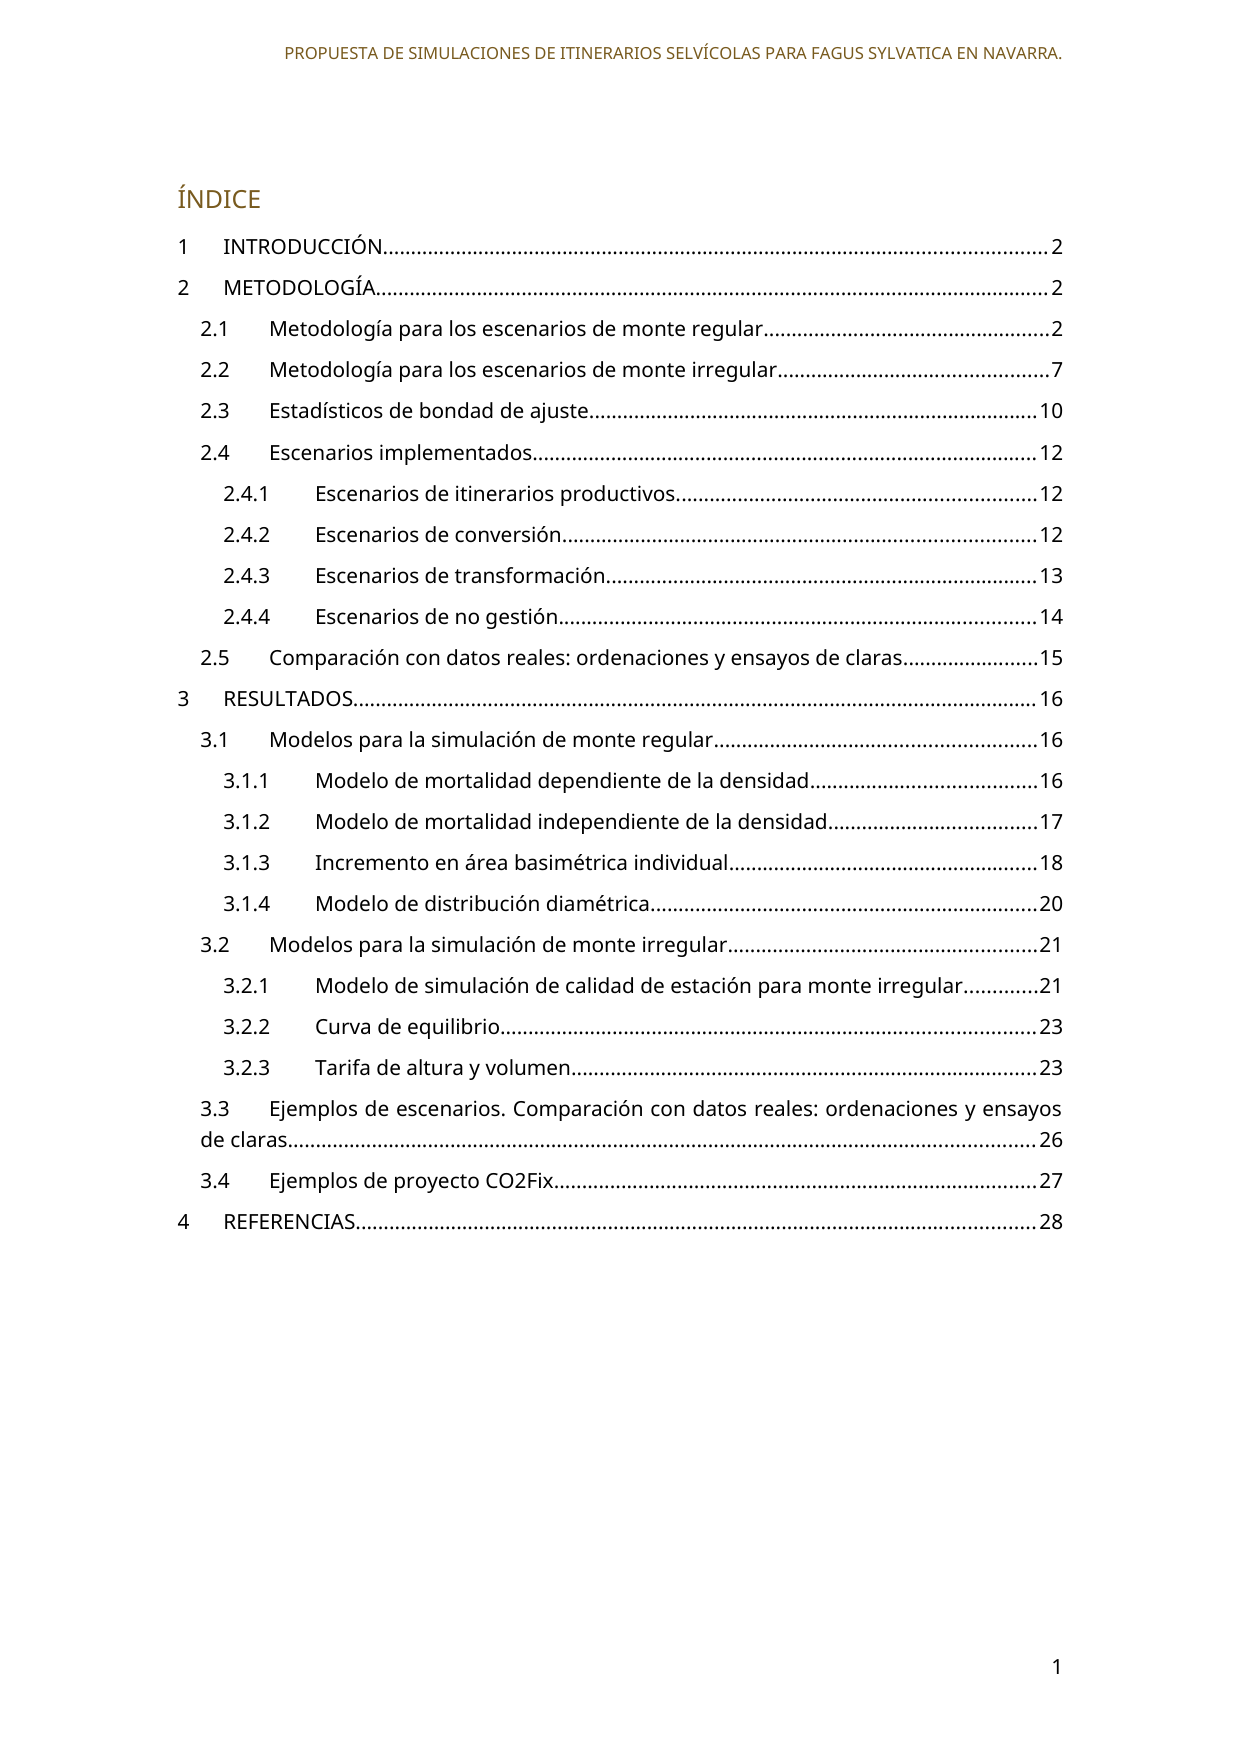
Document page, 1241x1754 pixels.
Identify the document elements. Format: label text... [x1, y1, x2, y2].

text 3.2.3 Tarifa de altura y volumen 23 [223, 1053, 1063, 1082]
text 4 REFERENCIAS 28 [177, 1207, 1063, 1235]
text 3.2 Modelos para la simulación de monte irregular 21 [200, 930, 1063, 958]
text 3.4 Ejemplos de proyecto CO2Fix 27 [200, 1166, 1063, 1194]
text 3.2.2 Curva de equilibrio 23 [223, 1012, 1063, 1041]
text 3.1.2 Modelo de mortalidad independiente de la densidad 17 [223, 807, 1063, 835]
text 2.4.4 Escenarios de no gestión. 14 [223, 602, 1063, 630]
text 2.4.2 Escenarios de conversión. 12 [223, 520, 1063, 548]
text 1 INTRODUCCIÓN 2 [177, 232, 1063, 261]
text 2.1 Metodología para los escenarios de monte regular 2 [200, 314, 1063, 343]
text 3.1 Modelos para la simulación de monte regular 16 [200, 725, 1063, 753]
text 3.1.1 Modelo de mortalidad dependiente de la densidad 16 [223, 766, 1063, 794]
text 3.3 Ejemplos de escenarios. Comparación con datos reales: ordenaciones y ensayos de claras 26 [200, 1094, 1063, 1153]
text 2.4.3 Escenarios de transformación. 13 [223, 561, 1063, 589]
subtitle ÍNDICE [177, 148, 1063, 216]
text 2.4 Escenarios implementados 12 [200, 438, 1063, 466]
text 3.1.3 Incremento en área basimétrica individual 18 [223, 848, 1063, 876]
text 2 METODOLOGÍA 2 [177, 273, 1063, 302]
text 2.5 Comparación con datos reales: ordenaciones y ensayos de claras 15 [200, 643, 1063, 671]
text 3 RESULTADOS 16 [177, 684, 1063, 712]
text 3.1.4 Modelo de distribución diamétrica 20 [223, 889, 1063, 917]
text 2.2 Metodología para los escenarios de monte irregular 7 [200, 356, 1063, 384]
text 3.2.1 Modelo de simulación de calidad de estación para monte irregular 21 [223, 971, 1063, 999]
text 2.3 Estadísticos de bondad de ajuste 10 [200, 397, 1063, 425]
text 2.4.1 Escenarios de itinerarios productivos. 12 [223, 479, 1063, 507]
